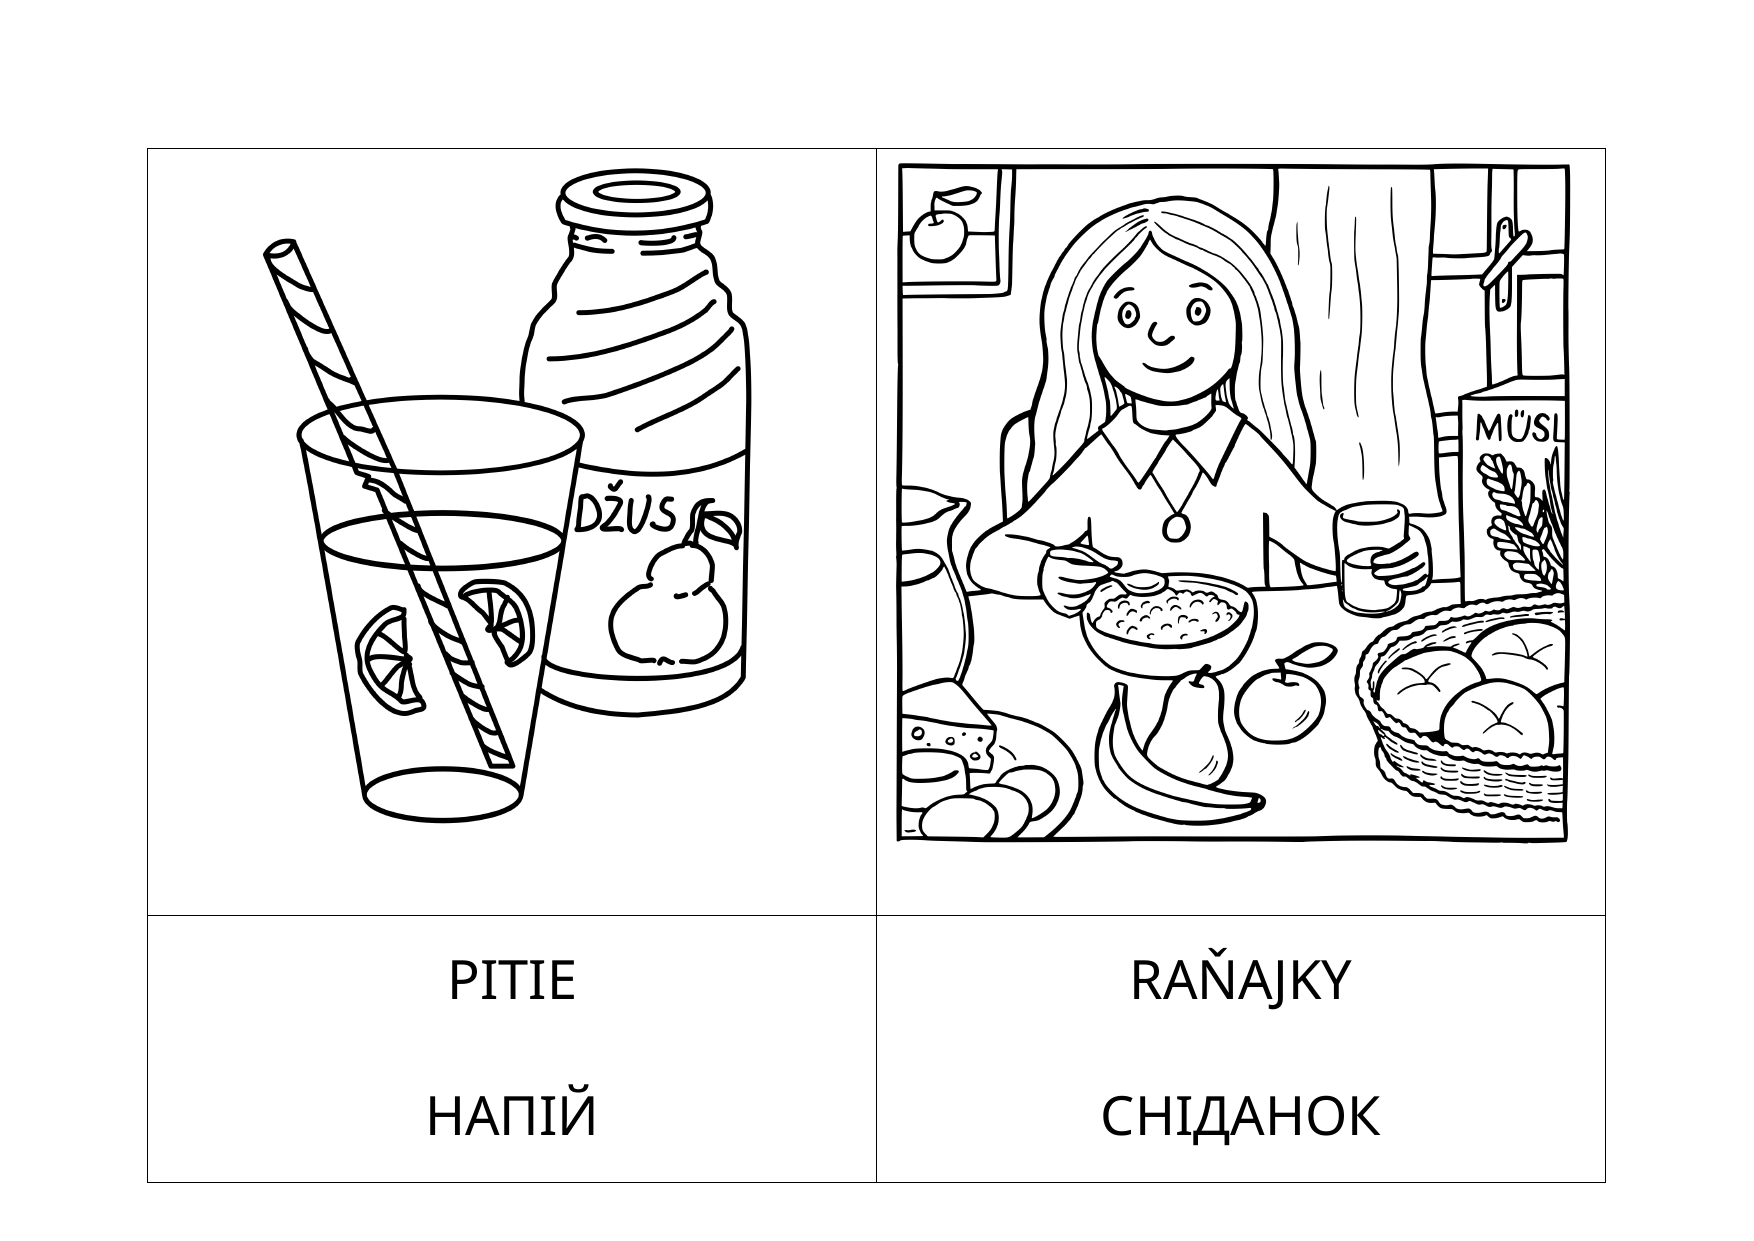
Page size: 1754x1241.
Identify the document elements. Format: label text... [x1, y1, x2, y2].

picture [158, 148, 859, 849]
table_header [148, 149, 876, 915]
picture [887, 148, 1591, 862]
table_cell PITIE НАПIЙ [148, 916, 876, 1182]
table_header [877, 149, 1605, 915]
table_cell RAŇAJKY СНІДАНОК [877, 916, 1605, 1182]
